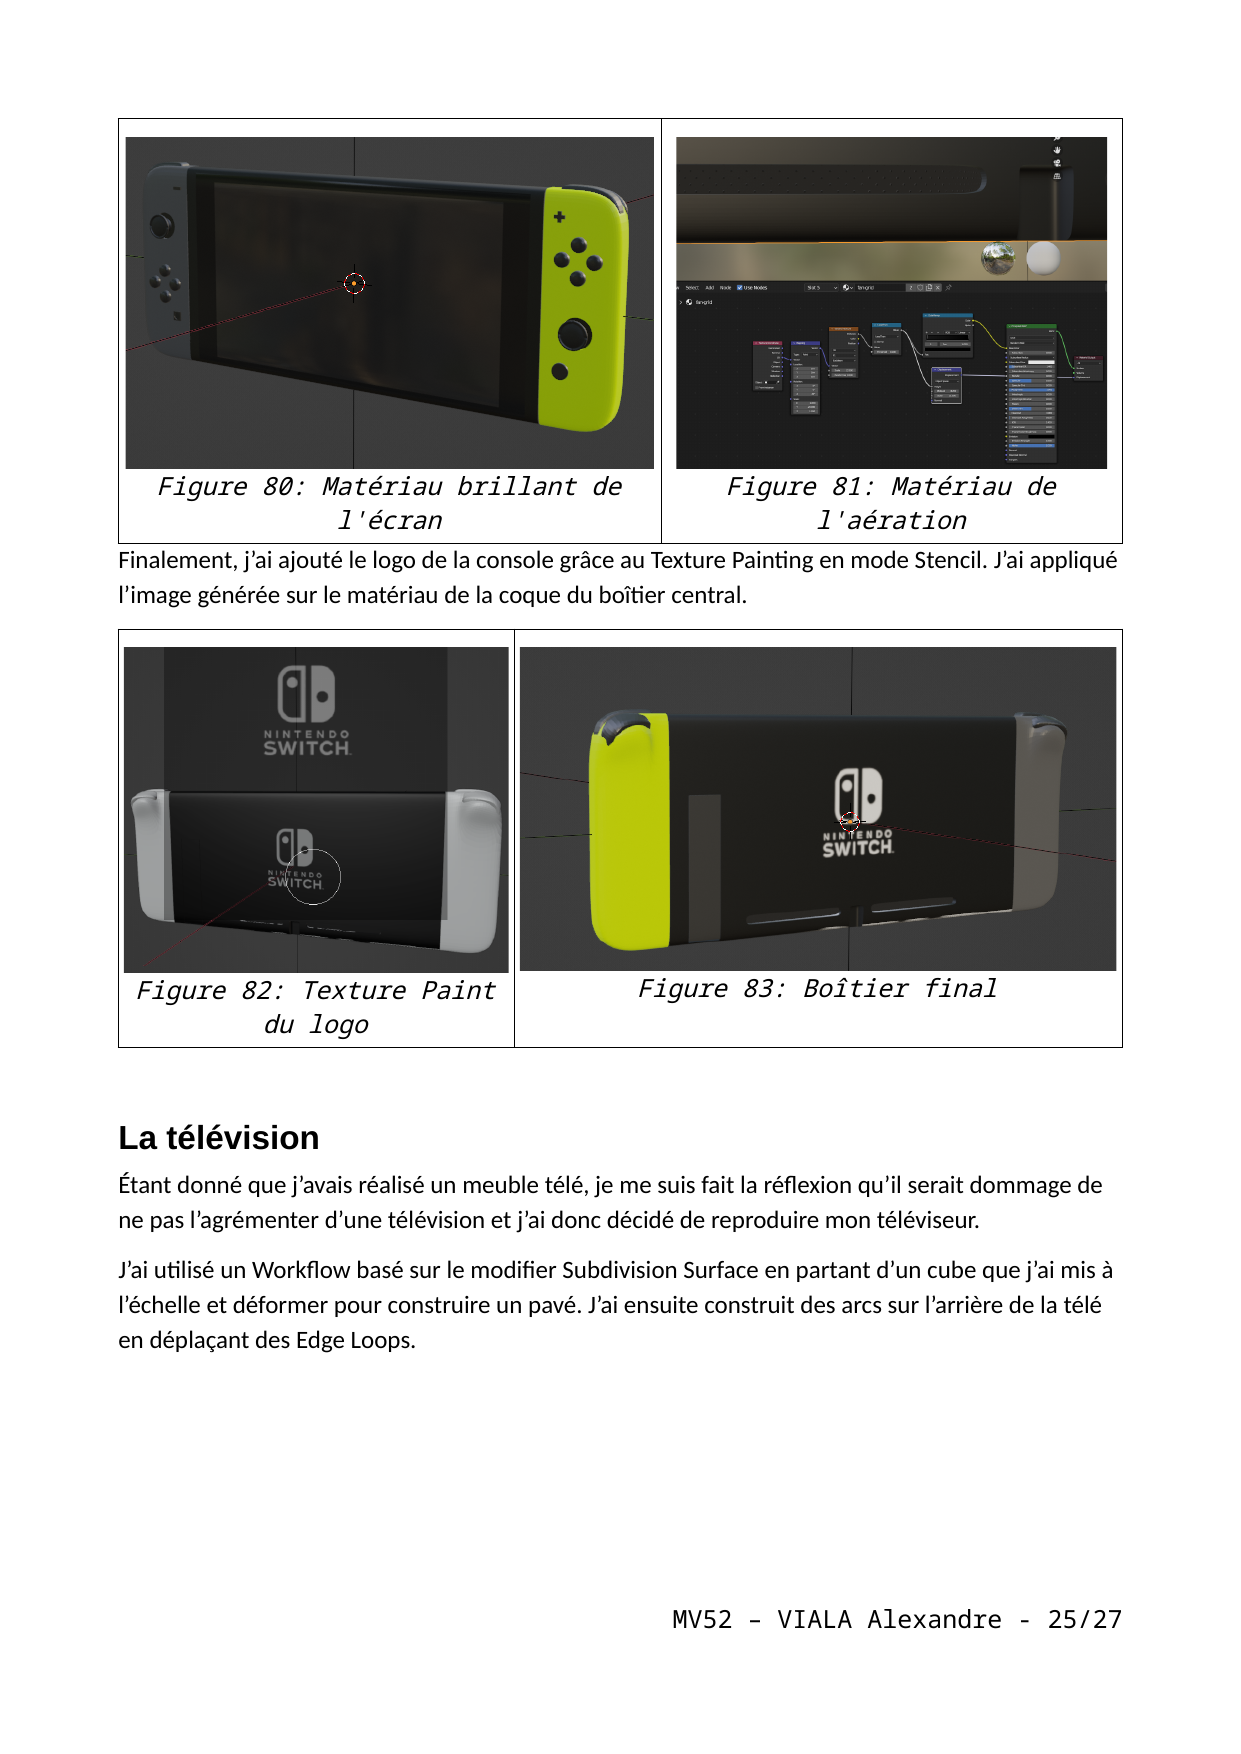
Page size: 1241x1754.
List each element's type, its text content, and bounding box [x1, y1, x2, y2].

picture [519, 647, 1117, 971]
table_header [515, 630, 1122, 1047]
text Étant donné que j’avais réalisé un meuble télé, je me suis fait la réflexion qu’il serait dommage de ne pas l’agrémenter d’une télévision et j’ai donc décidé de reproduire mon téléviseur. [118, 1169, 1122, 1235]
table_header [119, 119, 661, 543]
table_header [119, 630, 514, 1047]
table_header [662, 119, 1122, 543]
picture [676, 137, 1108, 469]
picture [123, 647, 509, 973]
text J’ai utilisé un Workflow basé sur le modifier Subdivision Surface en partant d’un cube que j’ai mis à l’échelle et déformer pour construire un pavé. J’ai ensuite construit des arcs sur l’arrière de la télé en déplaçant des Edge Loops. [118, 1254, 1122, 1354]
text Finalement, j’ai ajouté le logo de la console grâce au Texture Painting en mode Stencil. J’ai appliqué l’image générée sur le matériau de la coque du boîtier central. [118, 544, 1122, 609]
subtitle La télévision [118, 1118, 1122, 1157]
picture [125, 137, 654, 469]
